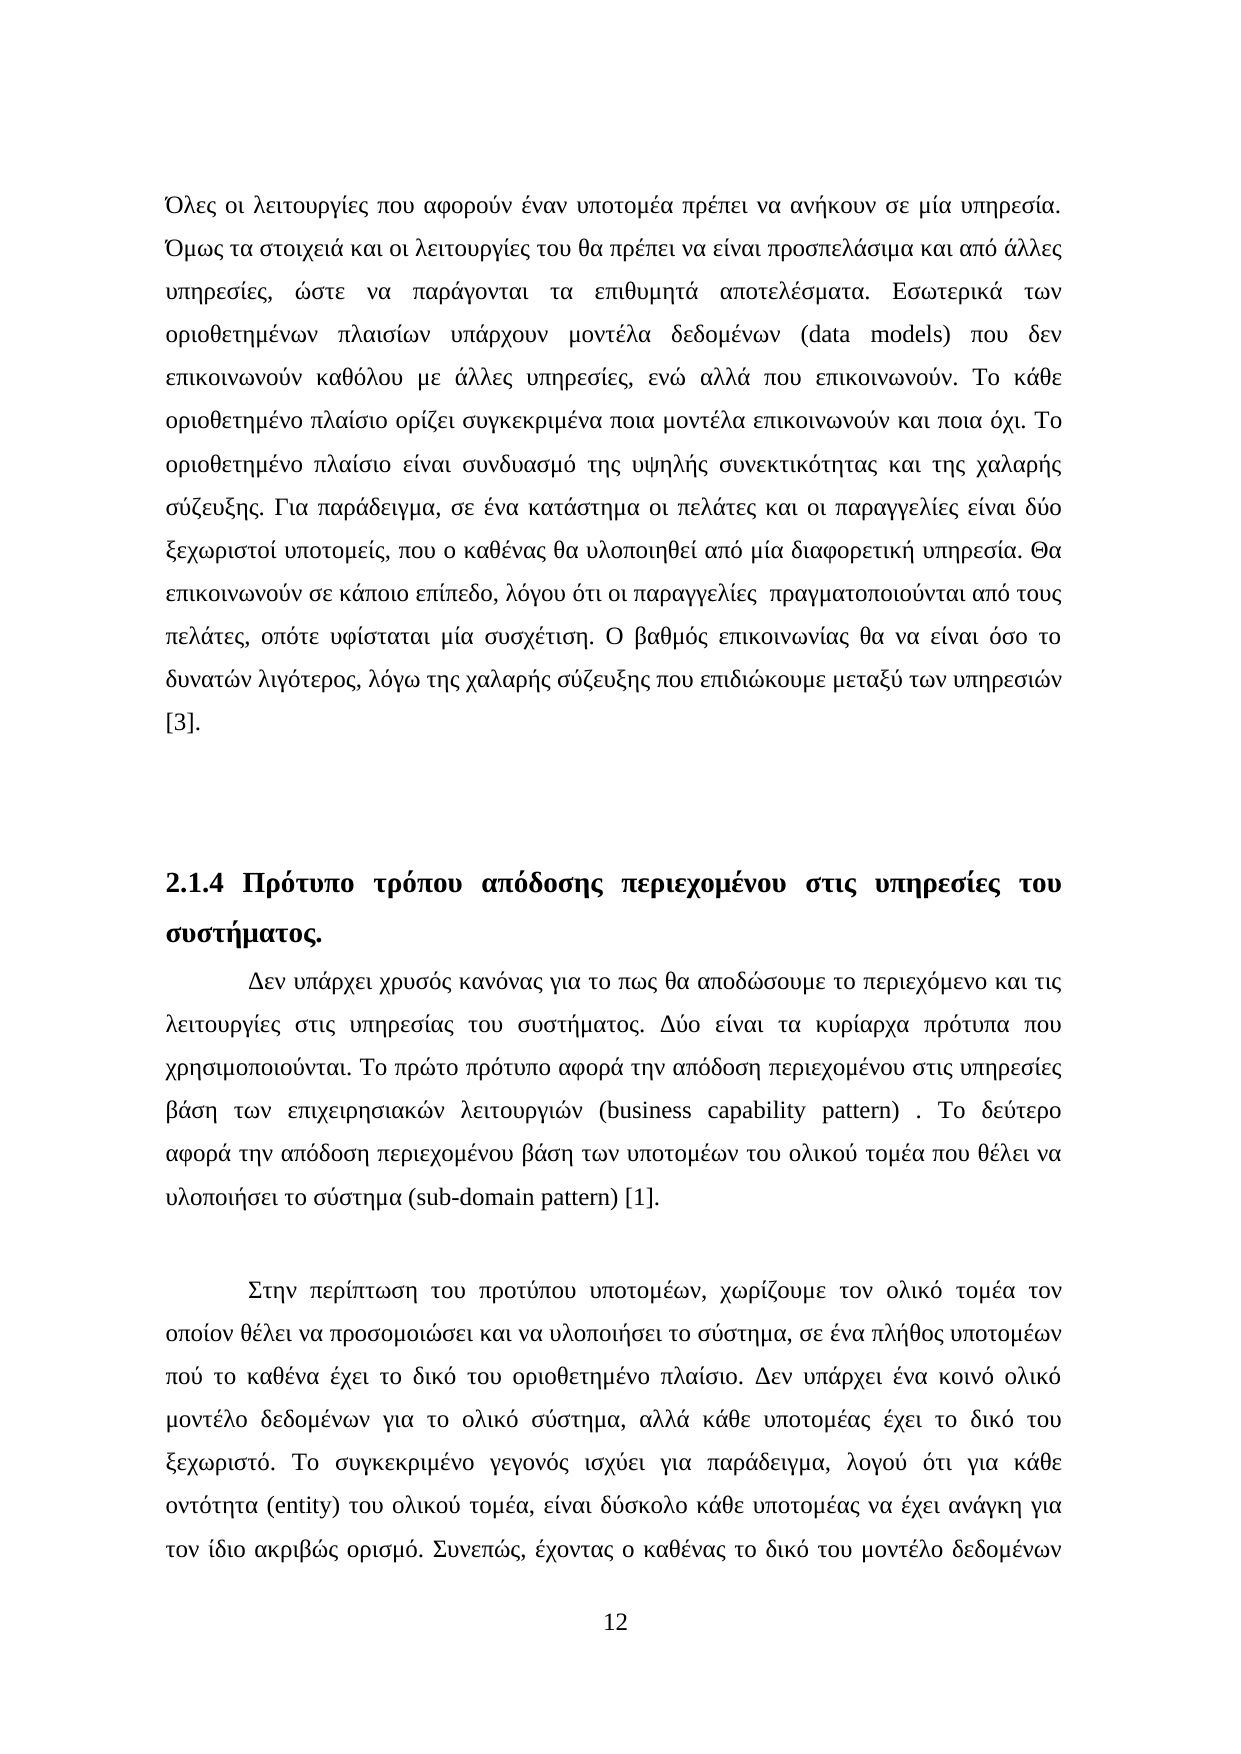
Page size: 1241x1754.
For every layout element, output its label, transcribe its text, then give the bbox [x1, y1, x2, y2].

text Στην περίπτωση του προτύπου υποτομέων, χωρίζουμε τον ολικό τομέα τον οποίον θέλει να προσομοιώσει και να υλοποιήσει το σύστημα, σε ένα πλήθος υποτομέων πού το καθένα έχει το δικό του οριοθετημένο πλαίσιο. Δεν υπάρχει ένα κοινό ολικό μοντέλο δεδομένων για το ολικό σύστημα, αλλά κάθε υποτομέας έχει το δικό του ξεχωριστό. Το συγκεκριμένο γεγονός ισχύει για παράδειγμα, λογού ότι για κάθε οντότητα (entity) του ολικού τομέα, είναι δύσκολο κάθε υποτομέας να έχει ανάγκη για τον ίδιο ακριβώς ορισμό. Συνεπώς, έχοντας ο καθένας το δικό του μοντέλο δεδομένων [165, 1275, 1063, 1562]
subtitle 2.1.4 Πρότυπο τρόπου απόδοσης περιεχομένου στις υπηρεσίες του συστήματος. [165, 865, 1063, 949]
text Δεν υπάρχει χρυσός κανόνας για το πως θα αποδώσουμε το περιεχόμενο και τις λειτουργίες στις υπηρεσίας του συστήματος. Δύο είναι τα κυρίαρχα πρότυπα που χρησιμοποιούνται. Το πρώτο πρότυπο αφορά την απόδοση περιεχομένου στις υπηρεσίες βάση των επιχειρησιακών λειτουργιών (business capability pattern) . Το δεύτερο αφορά την απόδοση περιεχομένου βάση των υποτομέων του ολικού τομέα που θέλει να υλοποιήσει το σύστημα (sub-domain pattern) [1]. [165, 966, 1063, 1210]
text Όλες οι λειτουργίες που αφορούν έναν υποτομέα πρέπει να ανήκουν σε μία υπηρεσία. Όμως τα στοιχειά και οι λειτουργίες του θα πρέπει να είναι προσπελάσιμα και από άλλες υπηρεσίες, ώστε να παράγονται τα επιθυμητά αποτελέσματα. Εσωτερικά των οριοθετημένων πλαισίων υπάρχουν μοντέλα δεδομένων (data models) που δεν επικοινωνούν καθόλου με άλλες υπηρεσίες, ενώ αλλά που επικοινωνούν. Το κάθε οριοθετημένο πλαίσιο ορίζει συγκεκριμένα ποια μοντέλα επικοινωνούν και ποια όχι. Το οριοθετημένο πλαίσιο είναι συνδυασμό της υψηλής συνεκτικότητας και της χαλαρής σύζευξης. Για παράδειγμα, σε ένα κατάστημα οι πελάτες και οι παραγγελίες είναι δύο ξεχωριστοί υποτομείς, που ο καθένας θα υλοποιηθεί από μία διαφορετική υπηρεσία. Θα επικοινωνούν σε κάποιο επίπεδο, λόγου ότι οι παραγγελίες πραγματοποιούνται από τους πελάτες, οπότε υφίσταται μία συσχέτιση. Ο βαθμός επικοινωνίας θα να είναι όσο το δυνατών λιγότερος, λόγω της χαλαρής σύζευξης που επιδιώκουμε μεταξύ των υπηρεσιών [3]. [165, 190, 1063, 736]
